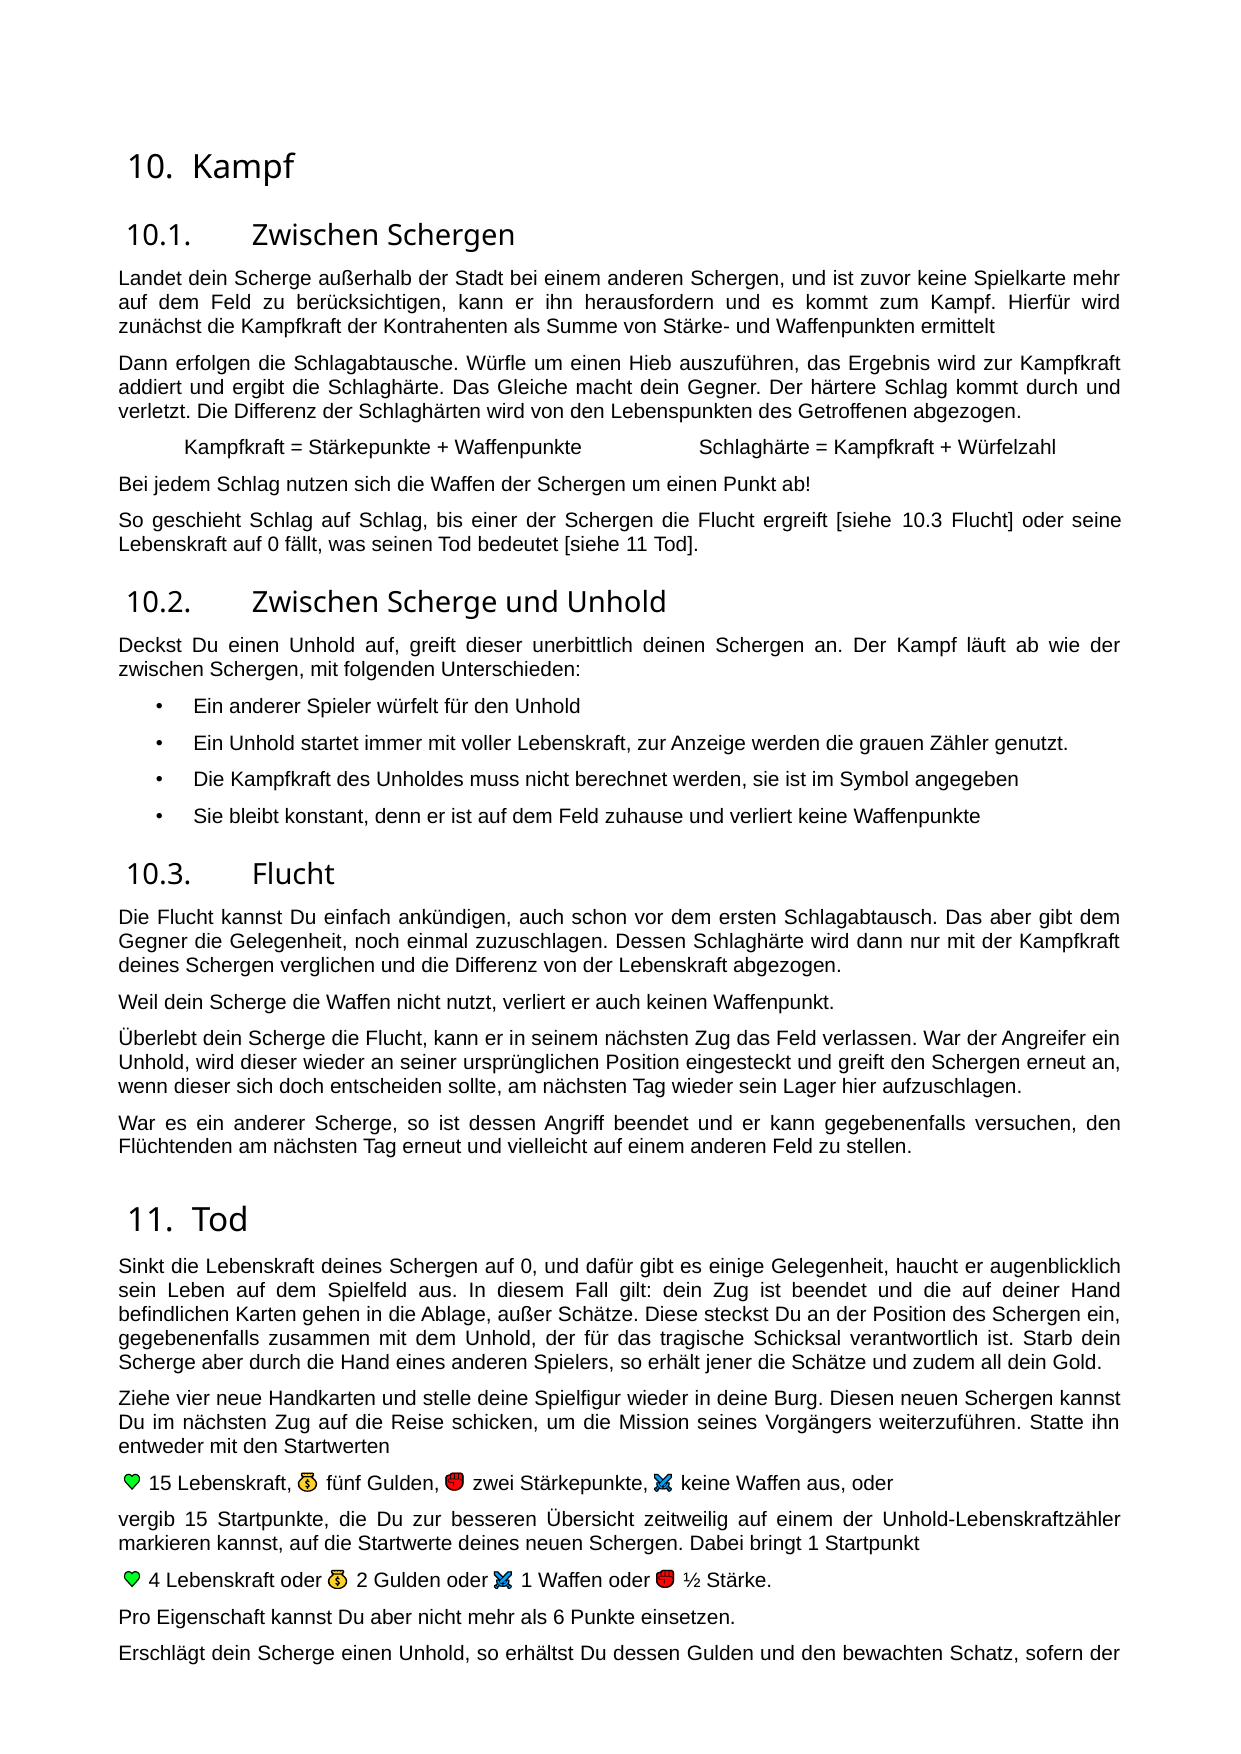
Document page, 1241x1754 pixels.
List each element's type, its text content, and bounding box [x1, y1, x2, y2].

list Die Kampfkraft des Unholdes muss nicht berechnet werden, sie ist im Symbol angegeben [156, 767, 1122, 791]
subtitle Flucht [118, 853, 1122, 893]
text Überlebt dein Scherge die Flucht, kann er in seinem nächsten Zug das Feld verlassen. War der Angreifer ein Unhold, wird dieser wieder an seiner ursprünglichen Position eingesteckt und greift den Schergen erneut an, wenn dieser sich doch entscheiden sollte, am nächsten Tag wieder sein Lager hier aufzuschlagen. [118, 1026, 1122, 1098]
text Kampfkraft = Stärkepunkte + Waffenpunkte Schlaghärte = Kampfkraft + Würfelzahl [118, 435, 1122, 459]
text Weil dein Scherge die Waffen nicht nutzt, verliert er auch keinen Waffenpunkt. [118, 989, 1122, 1013]
subtitle Zwischen Schergen [118, 214, 1122, 254]
text Landet dein Scherge außerhalb der Stadt bei einem anderen Schergen, und ist zuvor keine Spielkarte mehr auf dem Feld zu berücksichtigen, kann er ihn herausfordern und es kommt zum Kampf. Hierfür wird zunächst die Kampfkraft der Kontrahenten als Summe von Stärke- und Waffenpunkten ermittelt [118, 266, 1122, 338]
text Pro Eigenschaft kannst Du aber nicht mehr als 6 Punkte einsetzen. [118, 1604, 1122, 1628]
subtitle Zwischen Scherge und Unhold [118, 581, 1122, 621]
list Sie bleibt konstant, denn er ist auf dem Feld zuhause und verliert keine Waffenpunkte [156, 803, 1122, 827]
text 4 Lebenskraft oder 2 Gulden oder 1 Waffen oder ½ Stärke. [118, 1568, 1122, 1592]
list Ein anderer Spieler würfelt für den Unhold [156, 694, 1122, 718]
text Erschlägt dein Scherge einen Unhold, so erhältst Du dessen Gulden und den bewachten Schatz, sofern der [118, 1641, 1122, 1665]
subtitle Kampf [118, 143, 1122, 188]
text vergib 15 Startpunkte, die Du zur besseren Übersicht zeitweilig auf einem der Unhold-Lebenskraftzähler markieren kannst, auf die Startwerte deines neuen Schergen. Dabei bringt 1 Startpunkt [118, 1507, 1122, 1555]
list Ein Unhold startet immer mit voller Lebenskraft, zur Anzeige werden die grauen Zähler genutzt. [156, 730, 1122, 754]
text Deckst Du einen Unhold auf, greift dieser unerbittlich deinen Schergen an. Der Kampf läuft ab wie der zwischen Schergen, mit folgenden Unterschieden: [118, 633, 1122, 681]
text Bei jedem Schlag nutzen sich die Waffen der Schergen um einen Punkt ab! [118, 471, 1122, 495]
text So geschieht Schlag auf Schlag, bis einer der Schergen die Flucht ergreift [siehe 10.3. Flucht] oder seine Lebenskraft auf 0 fällt, was seinen Tod bedeutet [siehe 11. Tod]. [118, 508, 1122, 556]
text Ziehe vier neue Handkarten und stelle deine Spielfigur wieder in deine Burg. Diesen neuen Schergen kannst Du im nächsten Zug auf die Reise schicken, um die Mission seines Vorgängers weiterzuführen. Statte ihn entweder mit den Startwerten [118, 1386, 1122, 1458]
text War es ein anderer Scherge, so ist dessen Angriff beendet und er kann gegebenenfalls versuchen, den Flüchtenden am nächsten Tag erneut und vielleicht auf einem anderen Feld zu stellen. [118, 1110, 1122, 1158]
subtitle Tod [118, 1196, 1122, 1241]
text Sinkt die Lebenskraft deines Schergen auf 0, und dafür gibt es einige Gelegenheit, haucht er augenblicklich sein Leben auf dem Spielfeld aus. In diesem Fall gilt: dein Zug ist beendet und die auf deiner Hand befindlichen Karten gehen in die Ablage, außer Schätze. Diese steckst Du an der Position des Schergen ein, gegebenenfalls zusammen mit dem Unhold, der für das tragische Schicksal verantwortlich ist. Starb dein Scherge aber durch die Hand eines anderen Spielers, so erhält jener die Schätze und zudem all dein Gold. [118, 1254, 1122, 1373]
text Die Flucht kannst Du einfach ankündigen, auch schon vor dem ersten Schlagabtausch. Das aber gibt dem Gegner die Gelegenheit, noch einmal zuzuschlagen. Dessen Schlaghärte wird dann nur mit der Kampfkraft deines Schergen verglichen und die Differenz von der Lebenskraft abgezogen. [118, 905, 1122, 977]
text Dann erfolgen die Schlagabtausche. Würfle um einen Hieb auszuführen, das Ergebnis wird zur Kampfkraft addiert und ergibt die Schlaghärte. Das Gleiche macht dein Gegner. Der härtere Schlag kommt durch und verletzt. Die Differenz der Schlaghärten wird von den Lebenspunkten des Getroffenen abgezogen. [118, 351, 1122, 422]
text 15 Lebenskraft, fünf Gulden, zwei Stärkepunkte, keine Waffen aus, oder [118, 1470, 1122, 1495]
